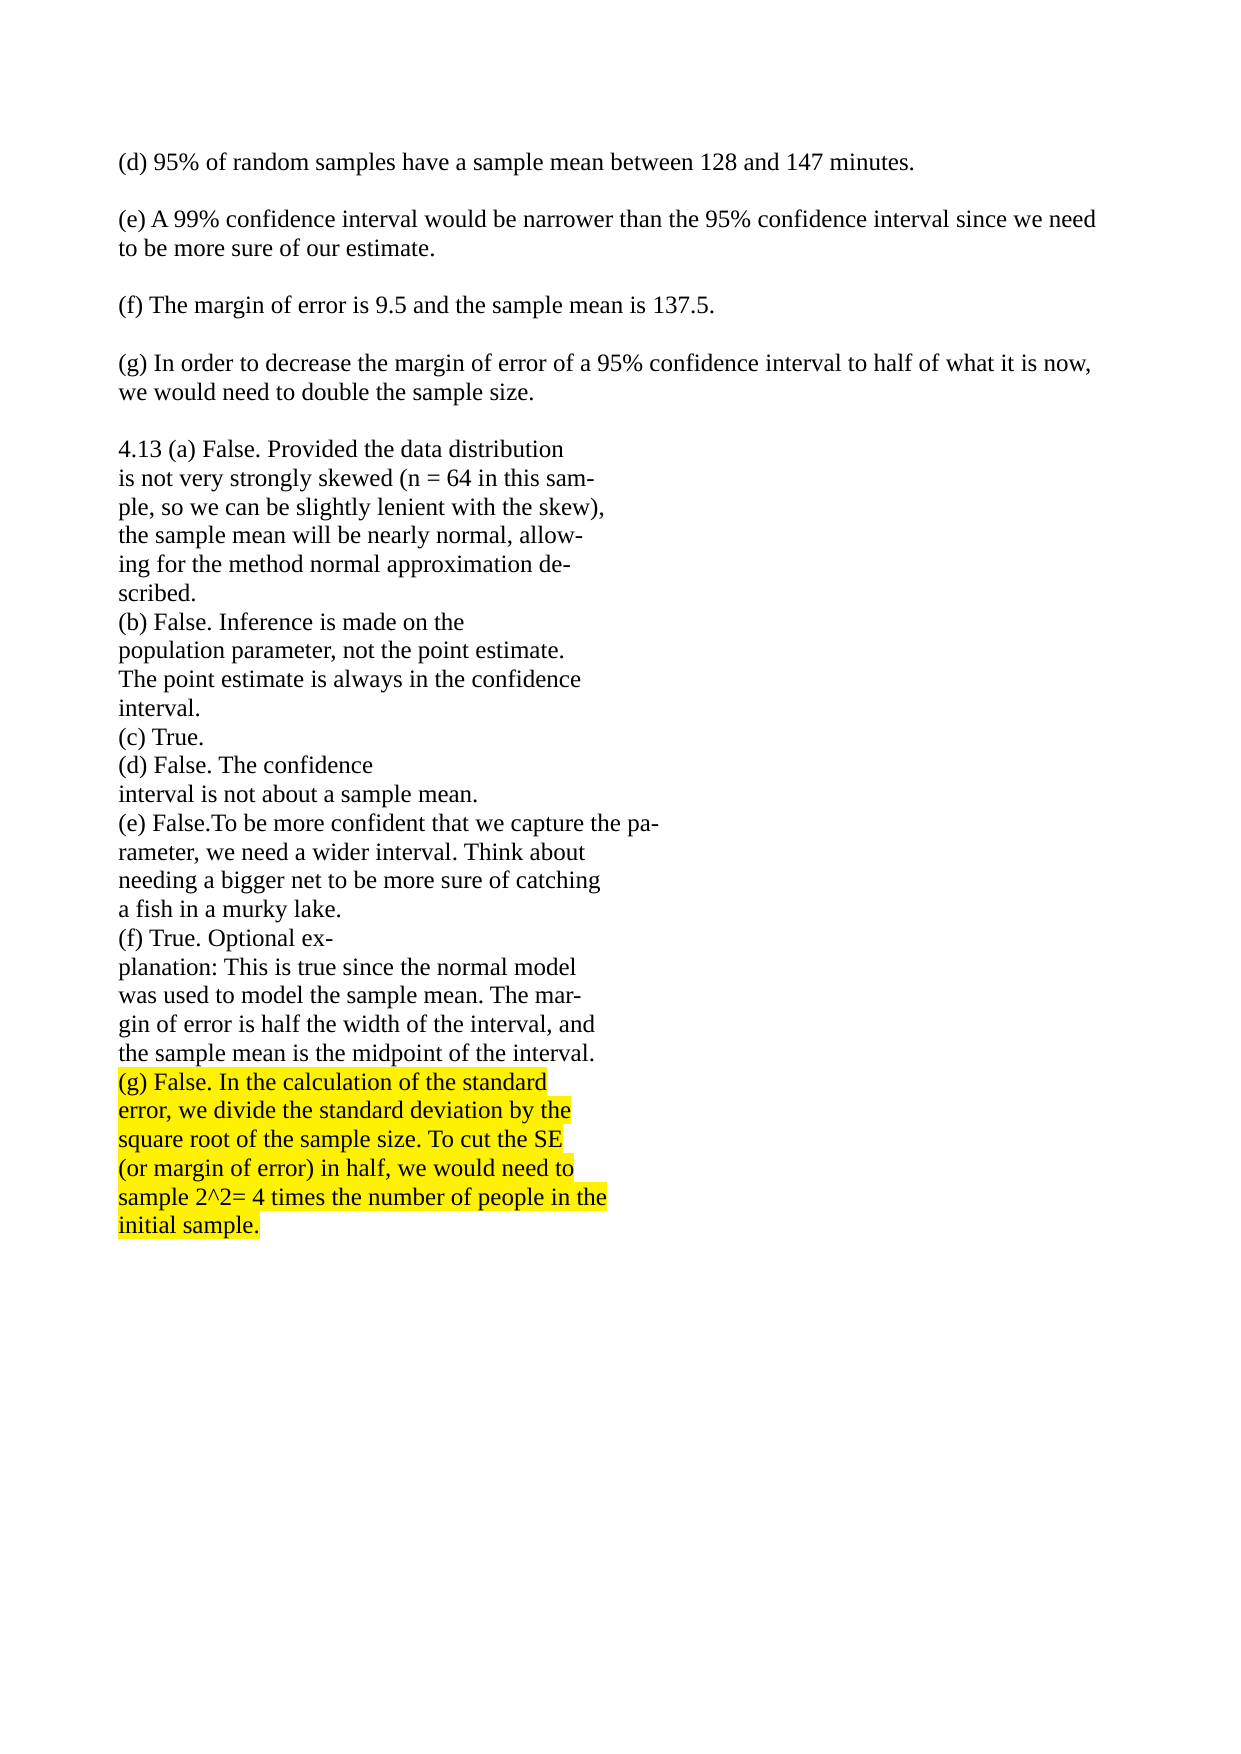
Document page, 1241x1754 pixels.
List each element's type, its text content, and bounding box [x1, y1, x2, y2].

text is not very strongly skewed (n = 64 in this sam- [118, 463, 1122, 492]
text was used to model the sample mean. The mar- [118, 981, 1122, 1009]
text the sample mean is the midpoint of the interval. [118, 1038, 1122, 1067]
text interval. [118, 693, 1122, 722]
text a fish in a murky lake. [118, 894, 1122, 923]
text rameter, we need a wider interval. Think about [118, 837, 1122, 866]
text (d) 95% of random samples have a sample mean between 128 and 147 minutes. [118, 147, 1122, 176]
text the sample mean will be nearly normal, allow- [118, 521, 1122, 549]
text scribed. [118, 578, 1122, 607]
text ing for the method normal approximation de- [118, 549, 1122, 578]
text square root of the sample size. To cut the SE [118, 1124, 1122, 1153]
text (g) In order to decrease the margin of error of a 95% confidence interval to half of what it is now, [118, 348, 1122, 377]
text The point estimate is always in the confidence [118, 664, 1122, 693]
text we would need to double the sample size. [118, 377, 1122, 406]
text interval is not about a sample mean. [118, 779, 1122, 808]
text (f) The margin of error is 9.5 and the sample mean is 137.5. [118, 291, 1122, 319]
text needing a bigger net to be more sure of catching [118, 866, 1122, 894]
text 4.13 (a) False. Provided the data distribution [118, 434, 1122, 463]
text (e) A 99% confidence interval would be narrower than the 95% confidence interval since we need [118, 204, 1122, 233]
text planation: This is true since the normal model [118, 952, 1122, 981]
text (f) True. Optional ex- [118, 923, 1122, 952]
text (b) False. Inference is made on the [118, 607, 1122, 636]
text error, we divide the standard deviation by the [118, 1096, 1122, 1124]
text (or margin of error) in half, we would need to [118, 1153, 1122, 1182]
text (d) False. The confidence [118, 751, 1122, 779]
text (c) True. [118, 722, 1122, 751]
text ple, so we can be slightly lenient with the skew), [118, 492, 1122, 521]
text population parameter, not the point estimate. [118, 636, 1122, 664]
text (e) False.To be more confident that we capture the pa- [118, 808, 1122, 837]
text initial sample. [118, 1211, 1122, 1239]
text to be more sure of our estimate. [118, 233, 1122, 262]
text gin of error is half the width of the interval, and [118, 1009, 1122, 1038]
text sample 2^2= 4 times the number of people in the [118, 1182, 1122, 1211]
text (g) False. In the calculation of the standard [118, 1067, 1122, 1096]
